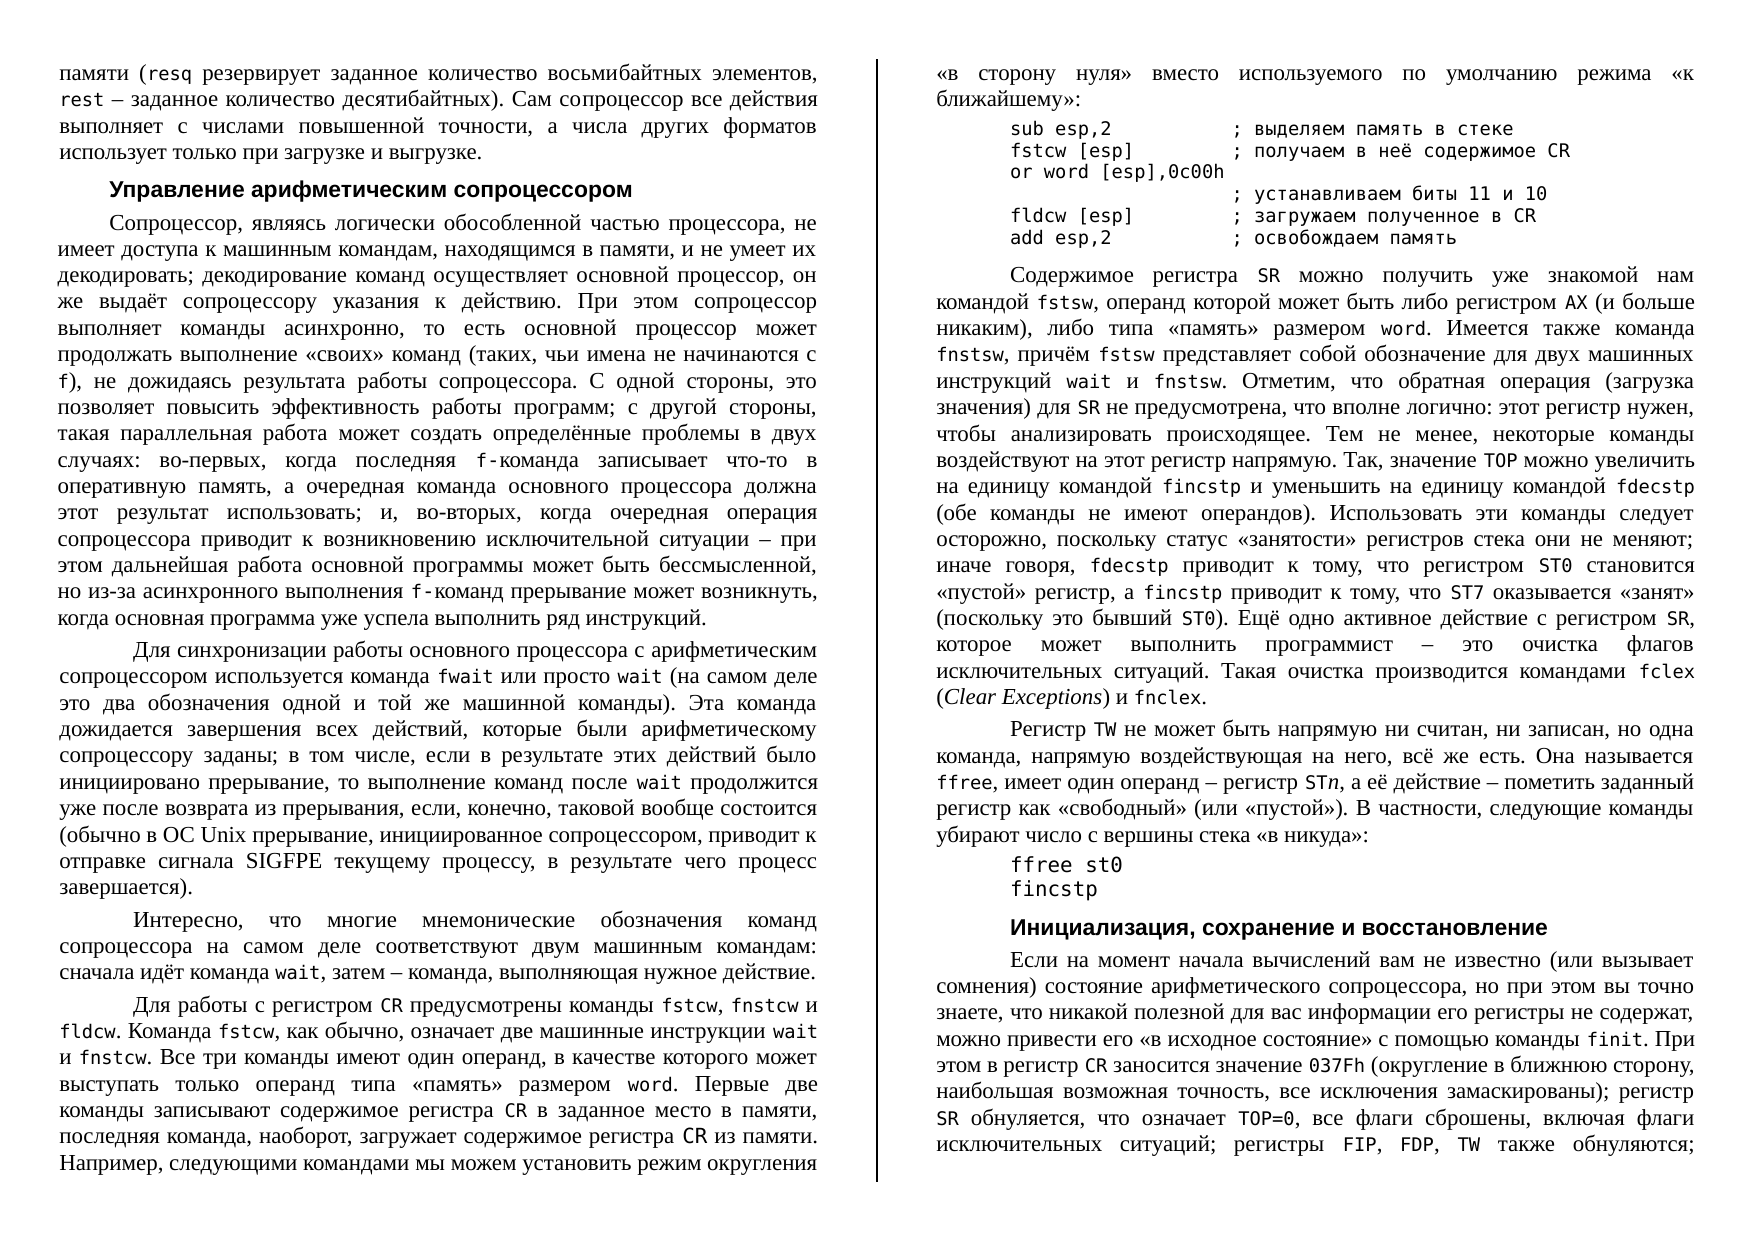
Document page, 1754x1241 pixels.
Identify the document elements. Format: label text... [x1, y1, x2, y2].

text Для синхронизации работы основного процессора с арифметическим сопроцессором используется команда fwait или просто wait (на самом деле это два обозначения одной и той же машинной команды). Эта команда дожидается завершения всех действий, которые были арифметическому сопроцессору заданы; в том числе, если в результате этих действий было инициировано прерывание, то выполнение команд после wait продолжится уже после возврата из прерывания, если, конечно, таковой вообще состоится (обычно в ОС Unix прерывание, инициированное сопроцессором, приводит к отправке сигнала SIGFPE текущему процессу, в результате чего процесс завершается). [59, 636, 818, 900]
text sub esp,2 ; выделяем память в стеке [936, 118, 1695, 139]
text ffree st0 [936, 853, 1695, 877]
text памяти (resq резервирует заданное количество восьми­байтных элементов, rest – заданное количество десятибайтных). Сам со­про­цессор все действия выполняет с числами повышенной точности, а числа других форматов использует только при загрузке и выгрузке. [59, 59, 818, 164]
text Для работы с регистром CR предусмотрены команды fstcw, fnstcw и fldcw. Команда fstcw, как обычно, означает две машинные инструкции wait и fnstcw. Все три команды имеют один операнд, в качестве которого может выступать только операнд типа «память» размером word. Первые две команды записывают содержимое регистра CR в заданное место в памяти, последняя команда, наоборот, загружает содержимое регистра CR из памяти. Например, следующими командами мы можем установить режим округления [59, 991, 818, 1175]
text fldcw [esp] ; загружаем полученное в CR [936, 205, 1695, 227]
text Содержимое регистра SR можно получить уже знакомой нам командой fstsw, операнд которой может быть либо регистром AX (и больше никаким), либо типа «память» размером word. Имеется также команда fnstsw, причём fstsw представляет собой обозначение для двух машинных инструкций wait и fnstsw. Отметим, что обратная операция (загрузка значения) для SR не предусмотрена, что вполне логично: этот регистр нужен, чтобы анализировать происходящее. Тем не менее, некоторые команды воздействуют на этот регистр напрямую. Так, значение TOP можно увеличить на единицу командой fincstp и уменьшить на единицу командой fdecstp (обе команды не имеют операндов). Использовать эти команды следует осторожно, поскольку статус «занятости» регистров стека они не меняют; иначе говоря, fdecstp приводит к тому, что регистром ST0 становится «пустой» регистр, а fincstp приводит к тому, что ST7 оказывается «занят» (поскольку это бывший ST0). Ещё одно активное действие с регистром SR, которое может выполнить программист – это очистка флагов исключительных ситуаций. Такая очистка производится командами fclex (Clear Exceptions) и fnclex. [936, 261, 1695, 709]
text Управление арифметическим сопроцессором [57, 176, 818, 203]
text Сопроцессор, являясь логически обособленной частью процессора, не имеет доступа к машинным командам, находящимся в памяти, и не умеет их декодировать; декодирование команд осуществляет основной процессор, он же выдаёт сопроцессору указания к действию. При этом сопроцессор выполняет команды асинхронно, то есть основной процессор может продолжать выполнение «своих» команд (таких, чьи имена не начинаются с f), не дожидаясь результата работы сопроцессора. С одной стороны, это позволяет повысить эффективность работы программ; с другой стороны, такая параллельная работа может создать определённые проблемы в двух случаях: во-первых, когда последняя f-команда записывает что-то в оперативную память, а очередная команда основного процессора должна этот результат использовать; и, во-вторых, когда очередная операция сопроцессора приводит к возникновению исключительной ситуации – при этом дальнейшая работа основной программы может быть бессмысленной, но из-за асинхронного выполнения f-команд прерывание может возникнуть, когда основная программа уже успела выполнить ряд инструкций. [57, 208, 818, 630]
text or word [esp],0c00h [936, 161, 1695, 183]
text fincstp [936, 877, 1695, 902]
text Регистр TW не может быть напрямую ни считан, ни записан, но одна команда, напрямую воздействующая на него, всё же есть. Она называется ffree, имеет один операнд – регистр STn, а её действие – пометить заданный регистр как «свободный» (или «пустой»). В частности, следующие команды убирают число с вершины стека «в никуда»: [936, 715, 1695, 847]
text «в сторону нуля» вместо используемого по умолчанию режима «к ближайшему»: [936, 59, 1695, 112]
text add esp,2 ; освобождаем память [936, 227, 1695, 249]
text fstcw [esp] ; получаем в неё содержимое CR [936, 139, 1695, 161]
text Интересно, что многие мнемонические обозначения команд сопроцессора на самом деле соответствуют двум машинным командам: сначала идёт команда wait, затем – команда, выполняющая нужное действие. [59, 906, 818, 985]
text Если на момент начала вычислений вам не известно (или вызывает сомнения) состояние арифметического сопроцессора, но при этом вы точно знаете, что никакой полезной для вас информации его регистры не содержат, можно привести его «в исходное состояние» с помощью команды finit. При этом в регистр CR заносится значение 037Fh (округление в ближнюю сторону, наибольшая возможная точность, все исключения замаскированы); регистр SR обнуляется, что означает TOP=0, все флаги сброшены, включая флаги исключительных ситуаций; регистры FIP, FDP, TW также обнуляются; [936, 946, 1695, 1157]
text ; устанавливаем биты 11 и 10 [936, 183, 1695, 205]
text Инициализация, сохранение и восстановление [1010, 913, 1695, 940]
